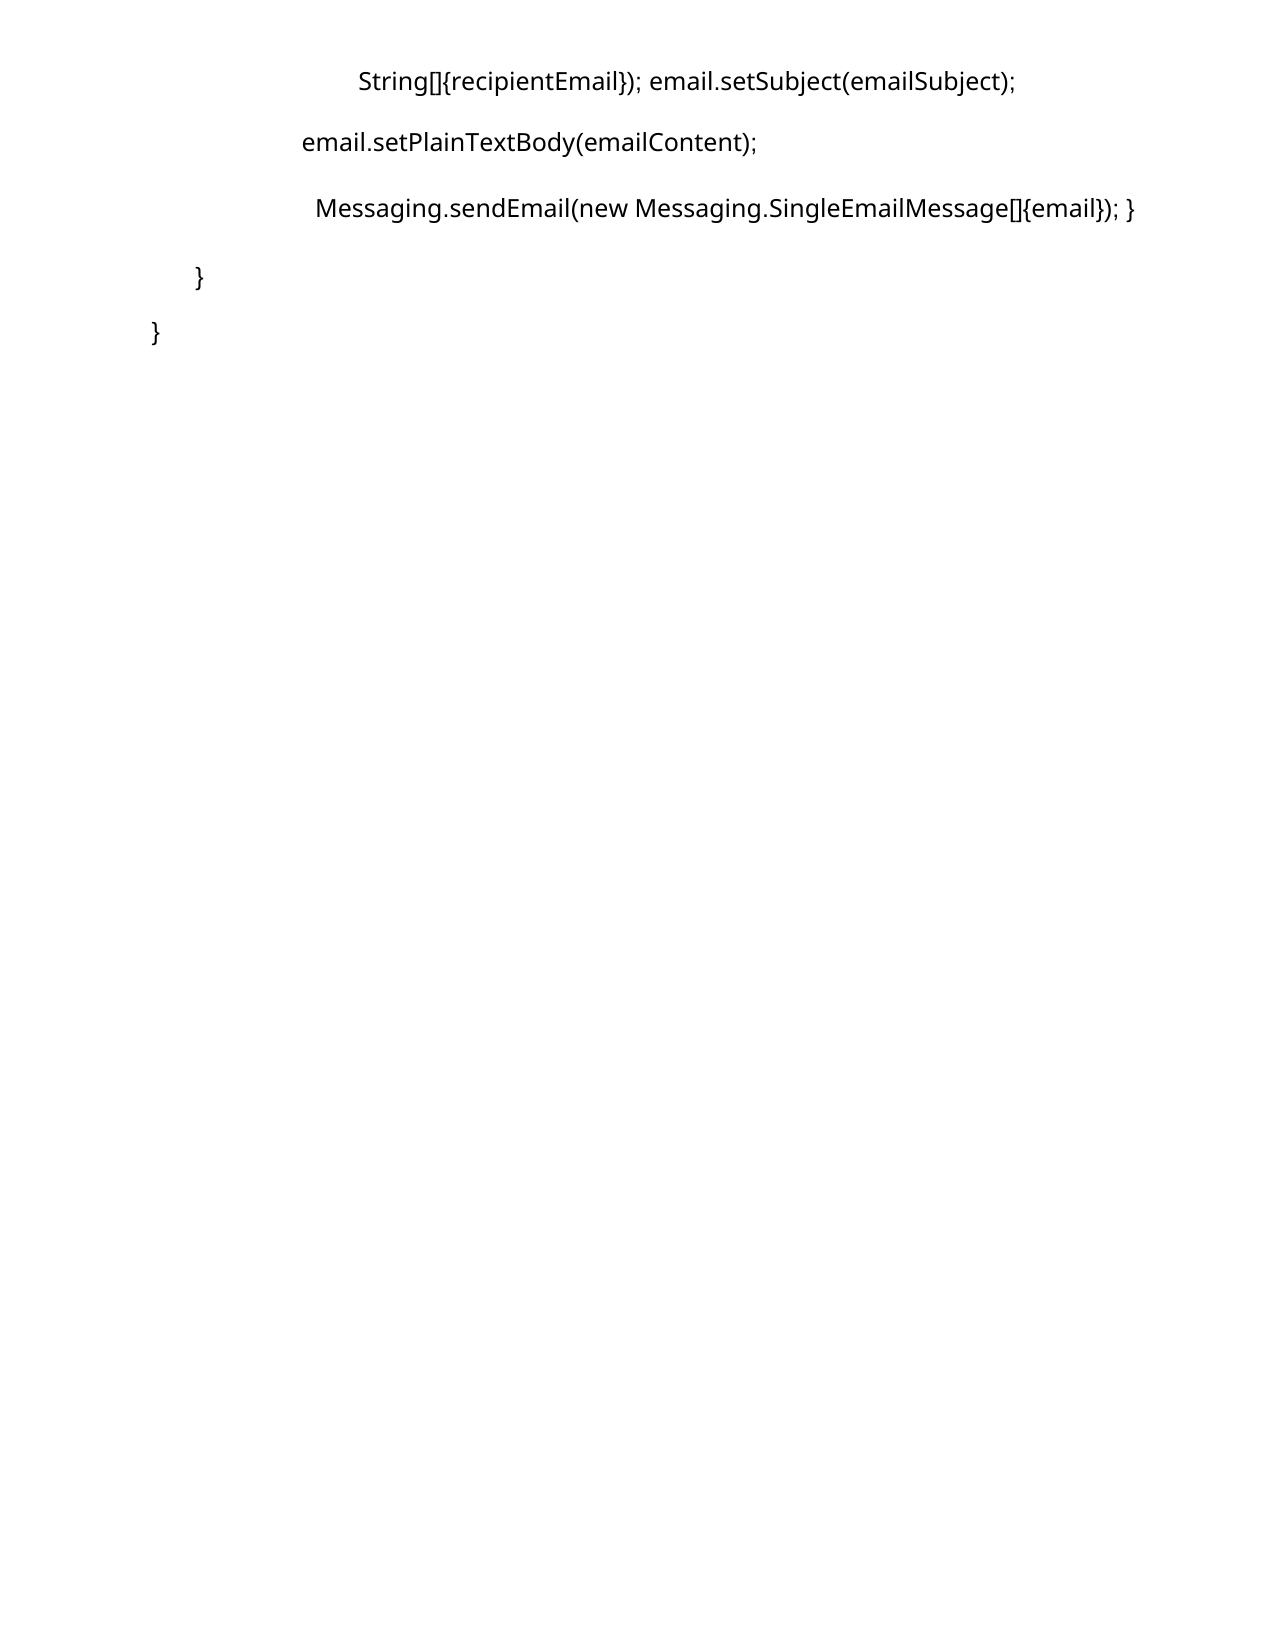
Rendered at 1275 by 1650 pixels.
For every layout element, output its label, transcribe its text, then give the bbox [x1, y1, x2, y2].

text email.setPlainTextBody(emailContent); [301, 124, 1266, 158]
text } [195, 261, 1266, 290]
text Messaging.sendEmail(new Messaging.SingleEmailMessage[]{email}); } [226, 190, 1176, 224]
text } [151, 317, 1266, 346]
text String[]{recipientEmail}); email.setSubject(emailSubject); [0, 63, 1016, 97]
